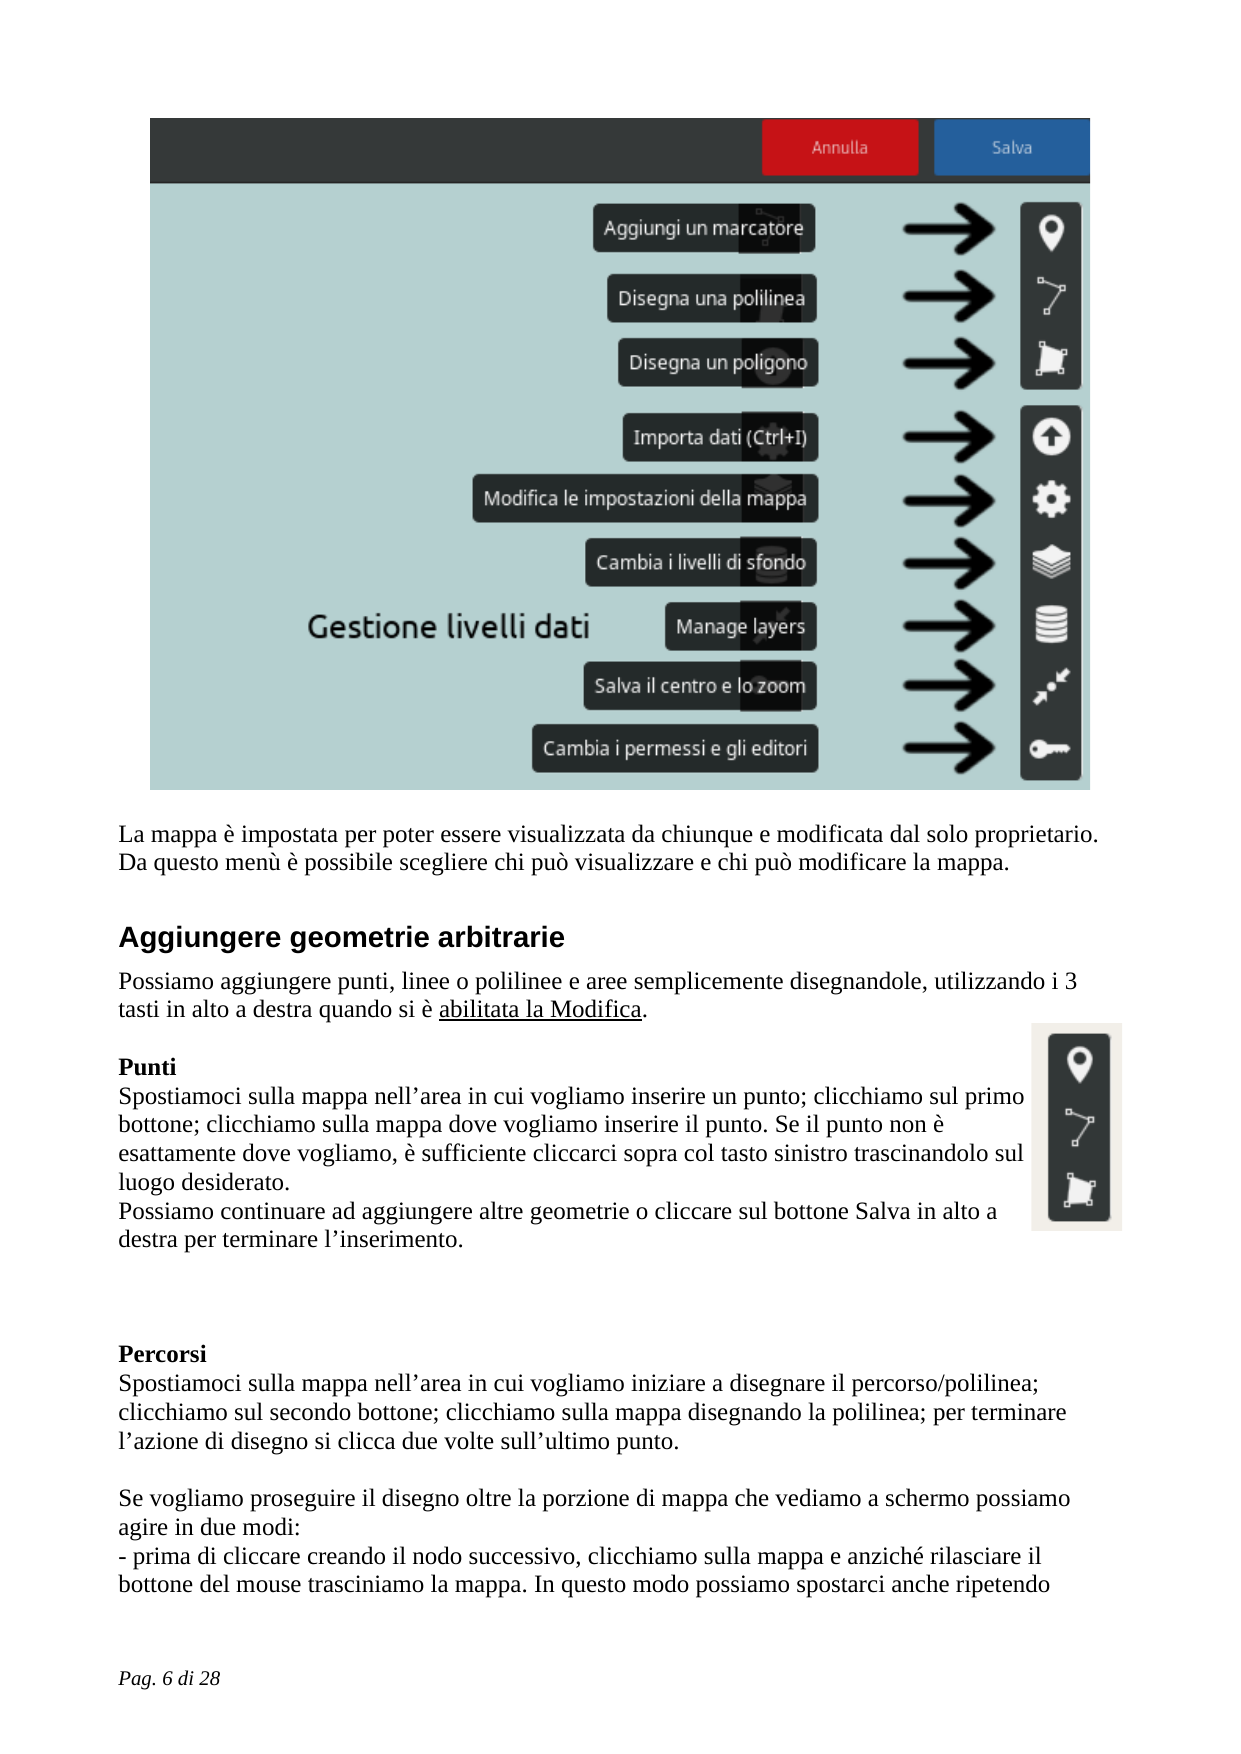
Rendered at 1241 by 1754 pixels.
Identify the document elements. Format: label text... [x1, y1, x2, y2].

text Spostiamoci sulla mappa nell’area in cui vogliamo inserire un punto; clicchiamo sul primo bottone; clicchiamo sulla mappa dove vogliamo inserire il punto. Se il punto non è esattamente dove vogliamo, è sufficiente cliccarci sopra col tasto sinistro trascinandolo sul luogo desiderato. [118, 1081, 1031, 1196]
picture [1031, 1023, 1123, 1231]
text Possiamo continuare ad aggiungere altre geometrie o cliccare sul bottone Salva in alto a destra per terminare l’inserimento. [118, 1196, 1122, 1253]
text - prima di cliccare creando il nodo successivo, clicchiamo sulla mappa e anziché rilasciare il bottone del mouse trasciniamo la mappa. In questo modo possiamo spostarci anche ripetendo [118, 1541, 1122, 1598]
picture [150, 118, 1091, 790]
text Possiamo aggiungere punti, linee o polilinee e aree semplicemente disegnandole, utilizzando i 3 tasti in alto a destra quando si è abilitata la Modifica. [118, 966, 1122, 1023]
subtitle Aggiungere geometrie arbitrarie [118, 919, 1122, 953]
text Punti [118, 1052, 1031, 1081]
text Spostiamoci sulla mappa nell’area in cui vogliamo iniziare a disegnare il percorso/polilinea; clicchiamo sul secondo bottone; clicchiamo sulla mappa disegnando la polilinea; per terminare l’azione di disegno si clicca due volte sull’ultimo punto. [118, 1368, 1122, 1454]
text Se vogliamo proseguire il disegno oltre la porzione di mappa che vediamo a schermo possiamo agire in due modi: [118, 1483, 1122, 1541]
text La mappa è impostata per poter essere visualizzata da chiunque e modificata dal solo proprietario. Da questo menù è possibile scegliere chi può visualizzare e chi può modificare la mappa. [118, 819, 1122, 876]
text Percorsi [118, 1339, 1122, 1368]
